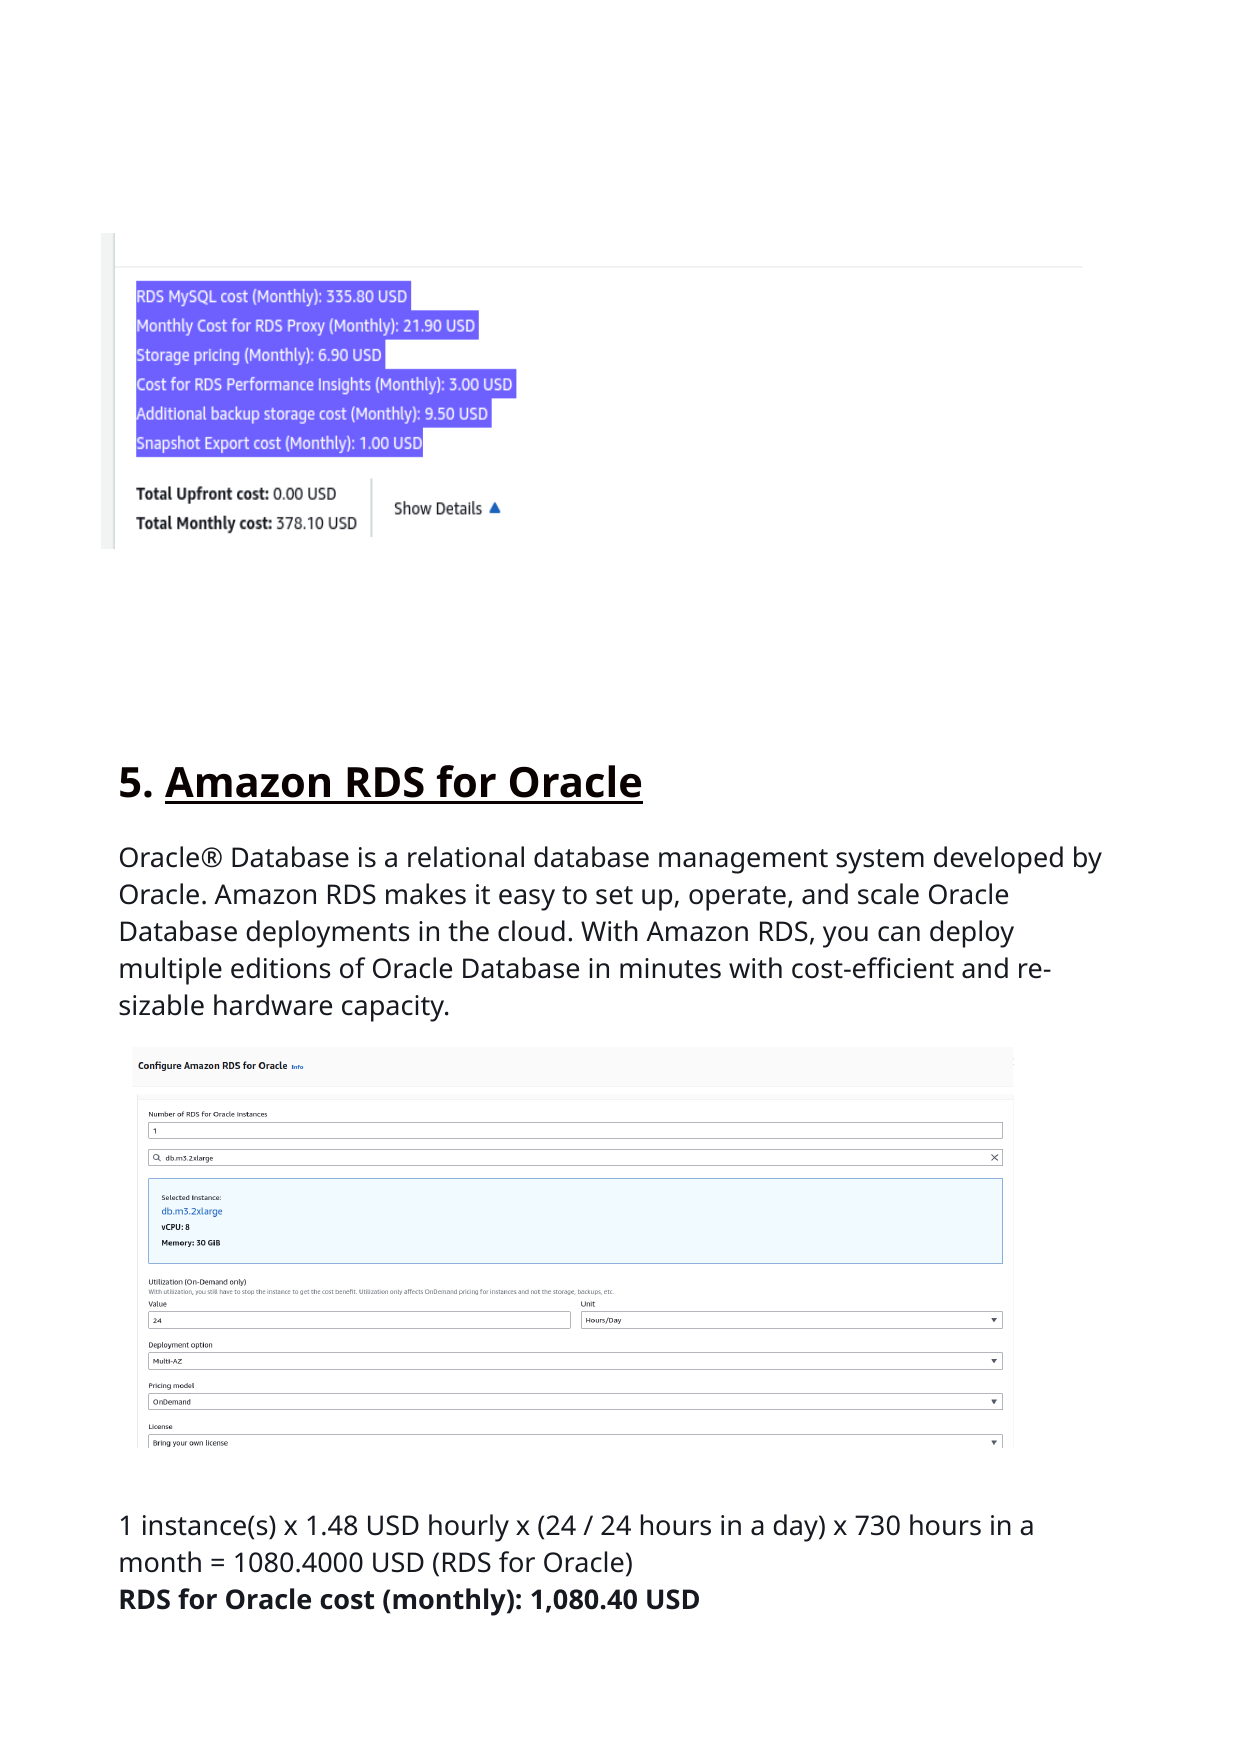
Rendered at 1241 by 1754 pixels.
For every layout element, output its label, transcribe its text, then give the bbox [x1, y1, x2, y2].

picture [101, 480, 338, 549]
text RDS for Oracle cost (monthly): 1,080.40 USD [118, 1580, 1122, 1617]
picture [132, 1047, 1014, 1448]
text 5. Amazon RDS for Oracle [118, 753, 1122, 810]
text 1 instance(s) x 1.48 USD hourly x (24 / 24 hours in a day) x 730 hours in a month = 1080.4000 USD (RDS for Oracle) [118, 1507, 1122, 1580]
text [118, 118, 1122, 186]
text Oracle® Database is a relational database management system developed by Oracle. Amazon RDS makes it easy to set up, operate, and scale Oracle Database deployments in the cloud. With Amazon RDS, you can deploy multiple editions of Oracle Database in minutes with cost-efficient and re-sizable hardware capacity. [118, 838, 1122, 1023]
